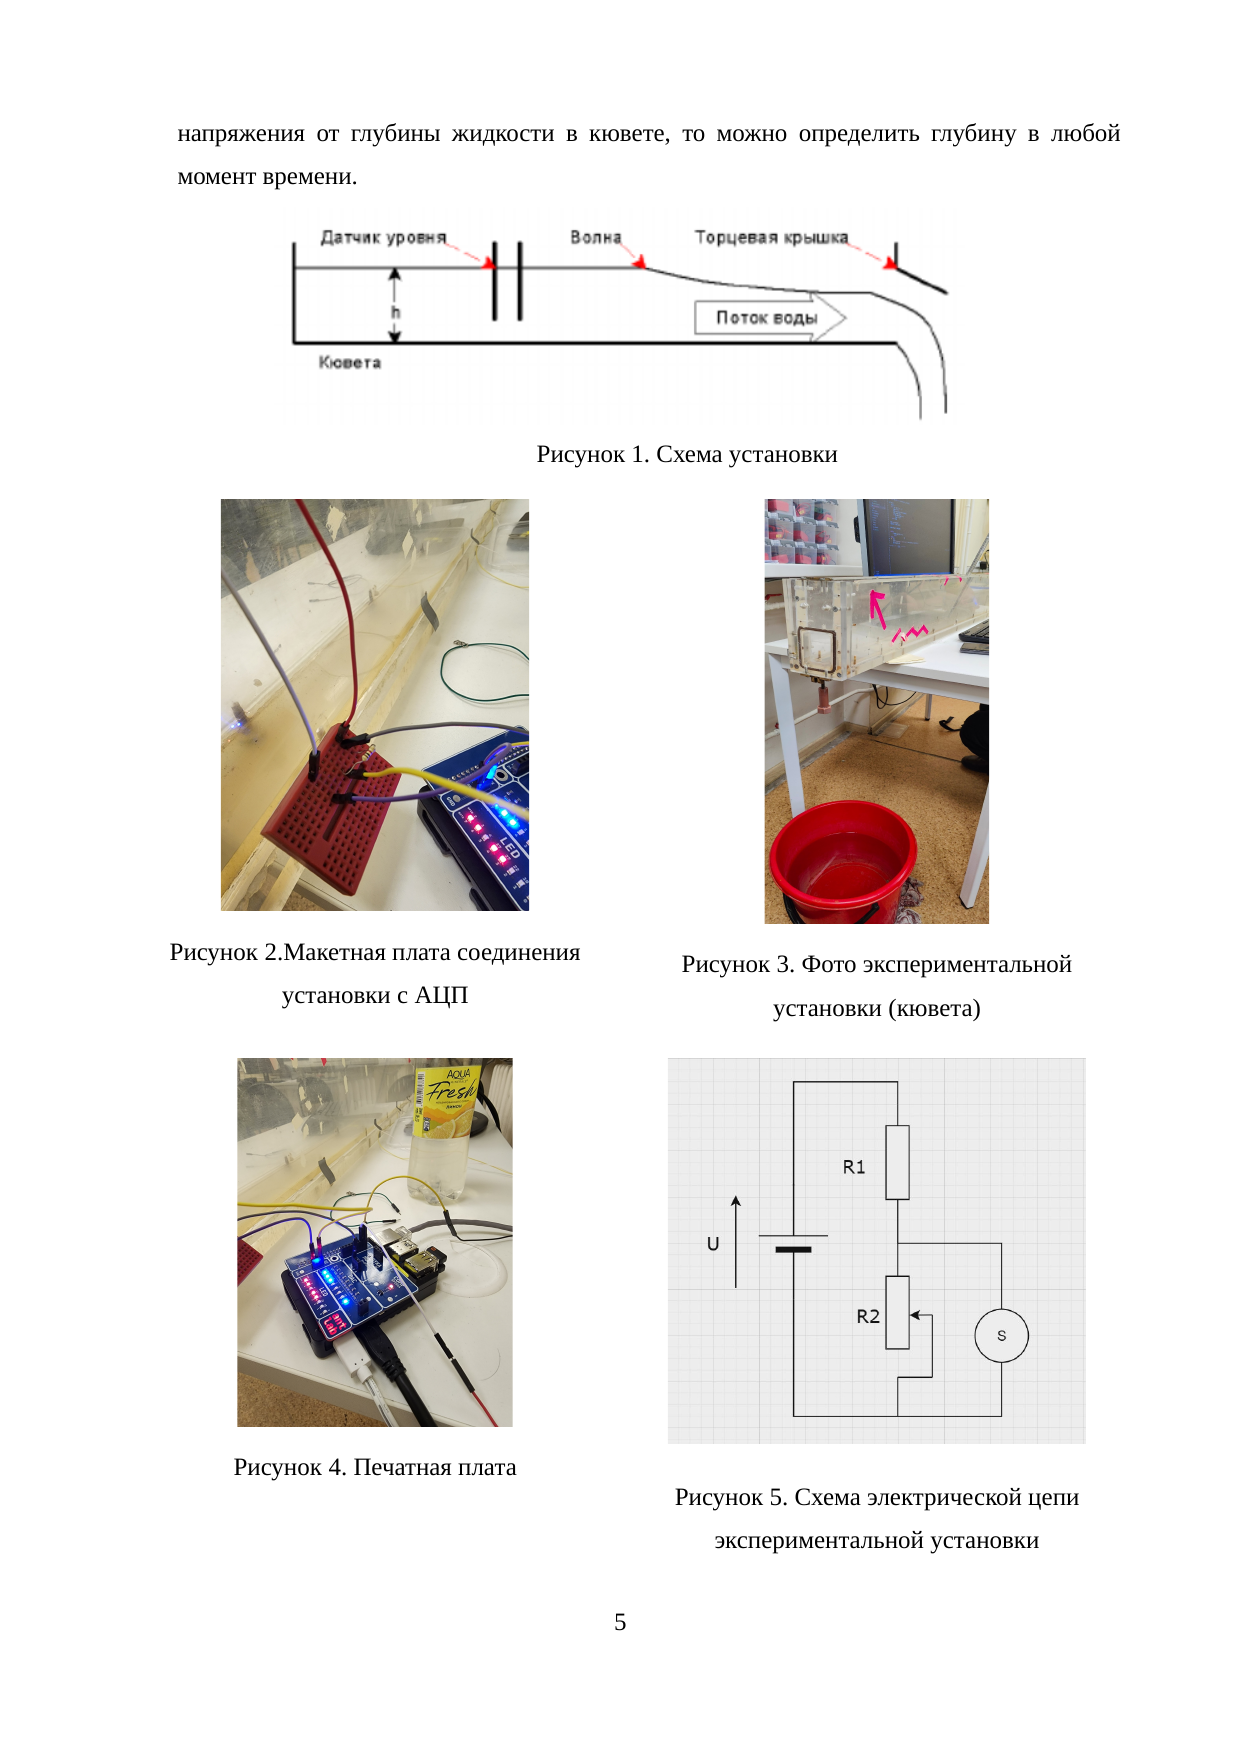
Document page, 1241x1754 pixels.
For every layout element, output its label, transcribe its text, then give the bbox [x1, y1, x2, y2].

picture [667, 1058, 1087, 1444]
picture [252, 204, 1020, 425]
picture [237, 1058, 513, 1427]
table_cell Рисунок 5. Схема электрической цепи экспериментальной установки [620, 1041, 1122, 1574]
list Рисунок 1. Схема установки [215, 439, 1122, 467]
table_cell Рисунок 4. Печатная плата [118, 1041, 620, 1574]
table_header Рисунок 2.Макетная плата соединения установки с АЦП [118, 482, 620, 1041]
picture [764, 499, 990, 924]
table_header Рисунок 3. Фото экспериментальной установки (кювета) [620, 482, 1122, 1041]
text напряжения от глубины жидкости в кювете, то можно определить глубину в любой момент времени. [177, 118, 1122, 190]
picture [220, 499, 530, 911]
